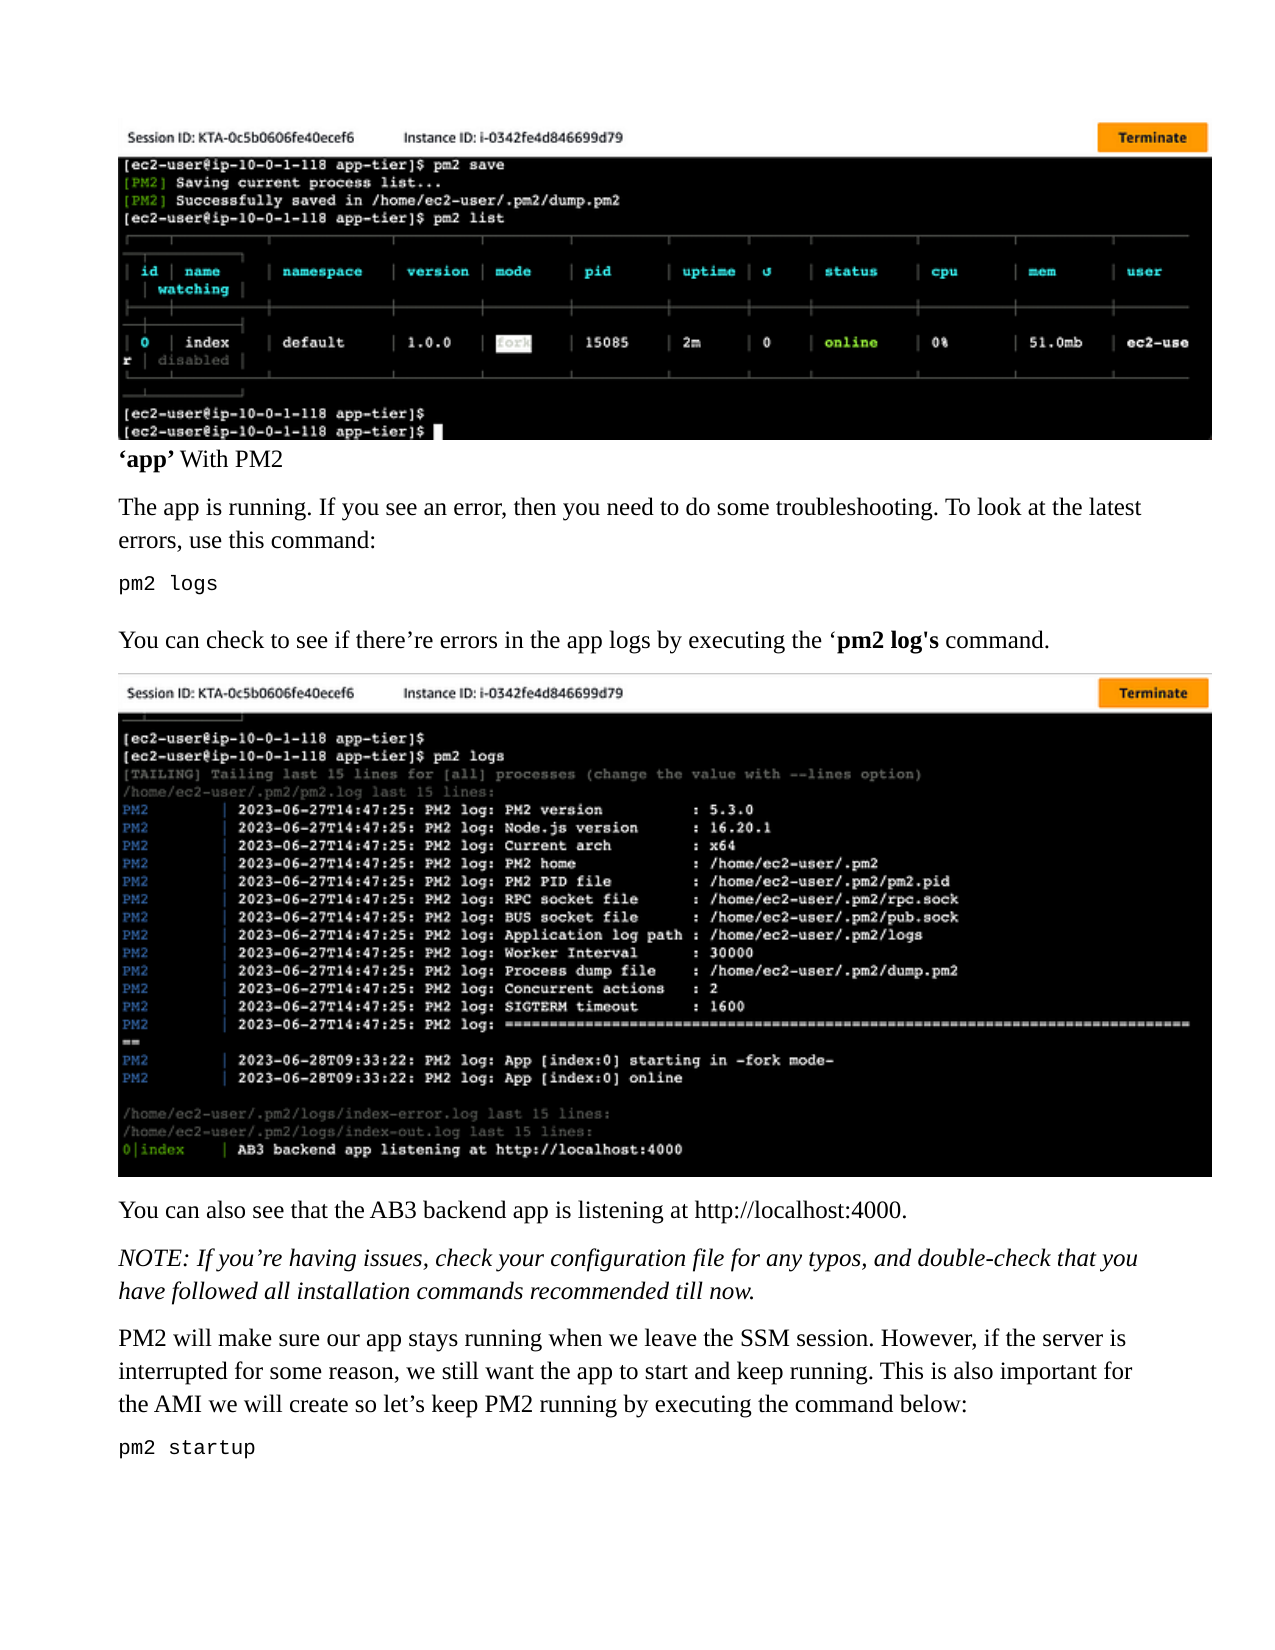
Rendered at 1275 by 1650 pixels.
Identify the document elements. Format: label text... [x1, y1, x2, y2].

text ‘app’ With PM2 [118, 444, 1157, 473]
text You can also see that the AB3 backend app is listening at http://localhost:4000. [118, 1195, 1157, 1224]
picture [118, 673, 1212, 1177]
text pm2 startup [118, 1437, 1157, 1461]
text pm2 logs [118, 572, 1157, 596]
text The app is running. If you see an error, then you need to do some troubleshooting. To look at the latest errors, use this command: [118, 492, 1157, 554]
text You can check to see if there’re errors in the app logs by executing the ‘pm2 log's command. [118, 626, 1157, 654]
picture [118, 118, 1212, 440]
text PM2 will make sure our app stays running when we leave the SSM session. However, if the server is interrupted for some reason, we still want the app to start and keep running. This is also important for the AMI we will create so let’s keep PM2 running by executing the command below: [118, 1323, 1157, 1418]
text NOTE: If you’re having issues, check your configuration file for any typos, and double-check that you have followed all installation commands recommended till now. [118, 1243, 1157, 1304]
